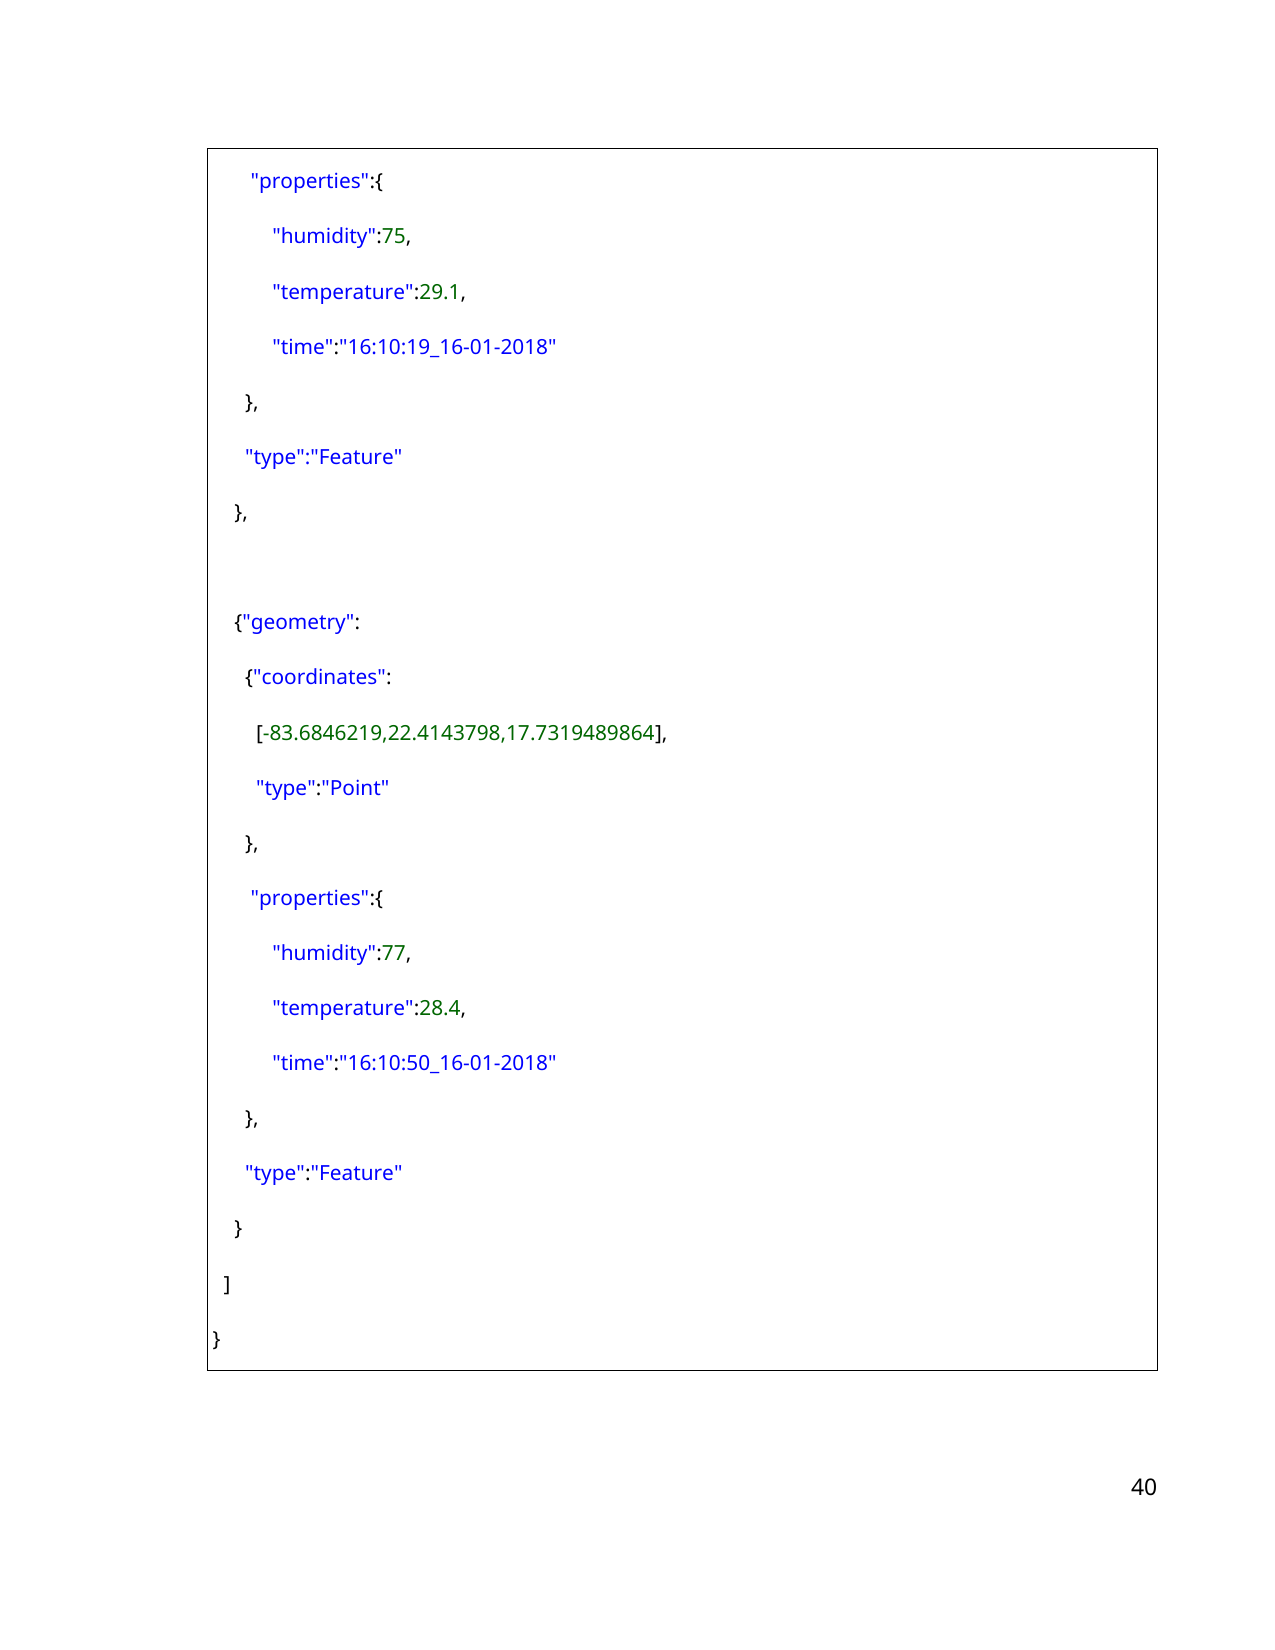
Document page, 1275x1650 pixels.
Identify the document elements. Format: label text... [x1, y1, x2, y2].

table_header "properties":{ "humidity":75, "temperature":29.1, "time":"16:10:19_16-01-2018" }, "type":"Feature" }, {"geometry": {"coordinates": [-83.6846219,22.4143798,17.7319489864], "type":"Point" }, "properties":{ "humidity":77, "temperature":28.4, "time":"16:10:50_16-01-2018" }, "type":"Feature" } ] } [208, 149, 1157, 1370]
